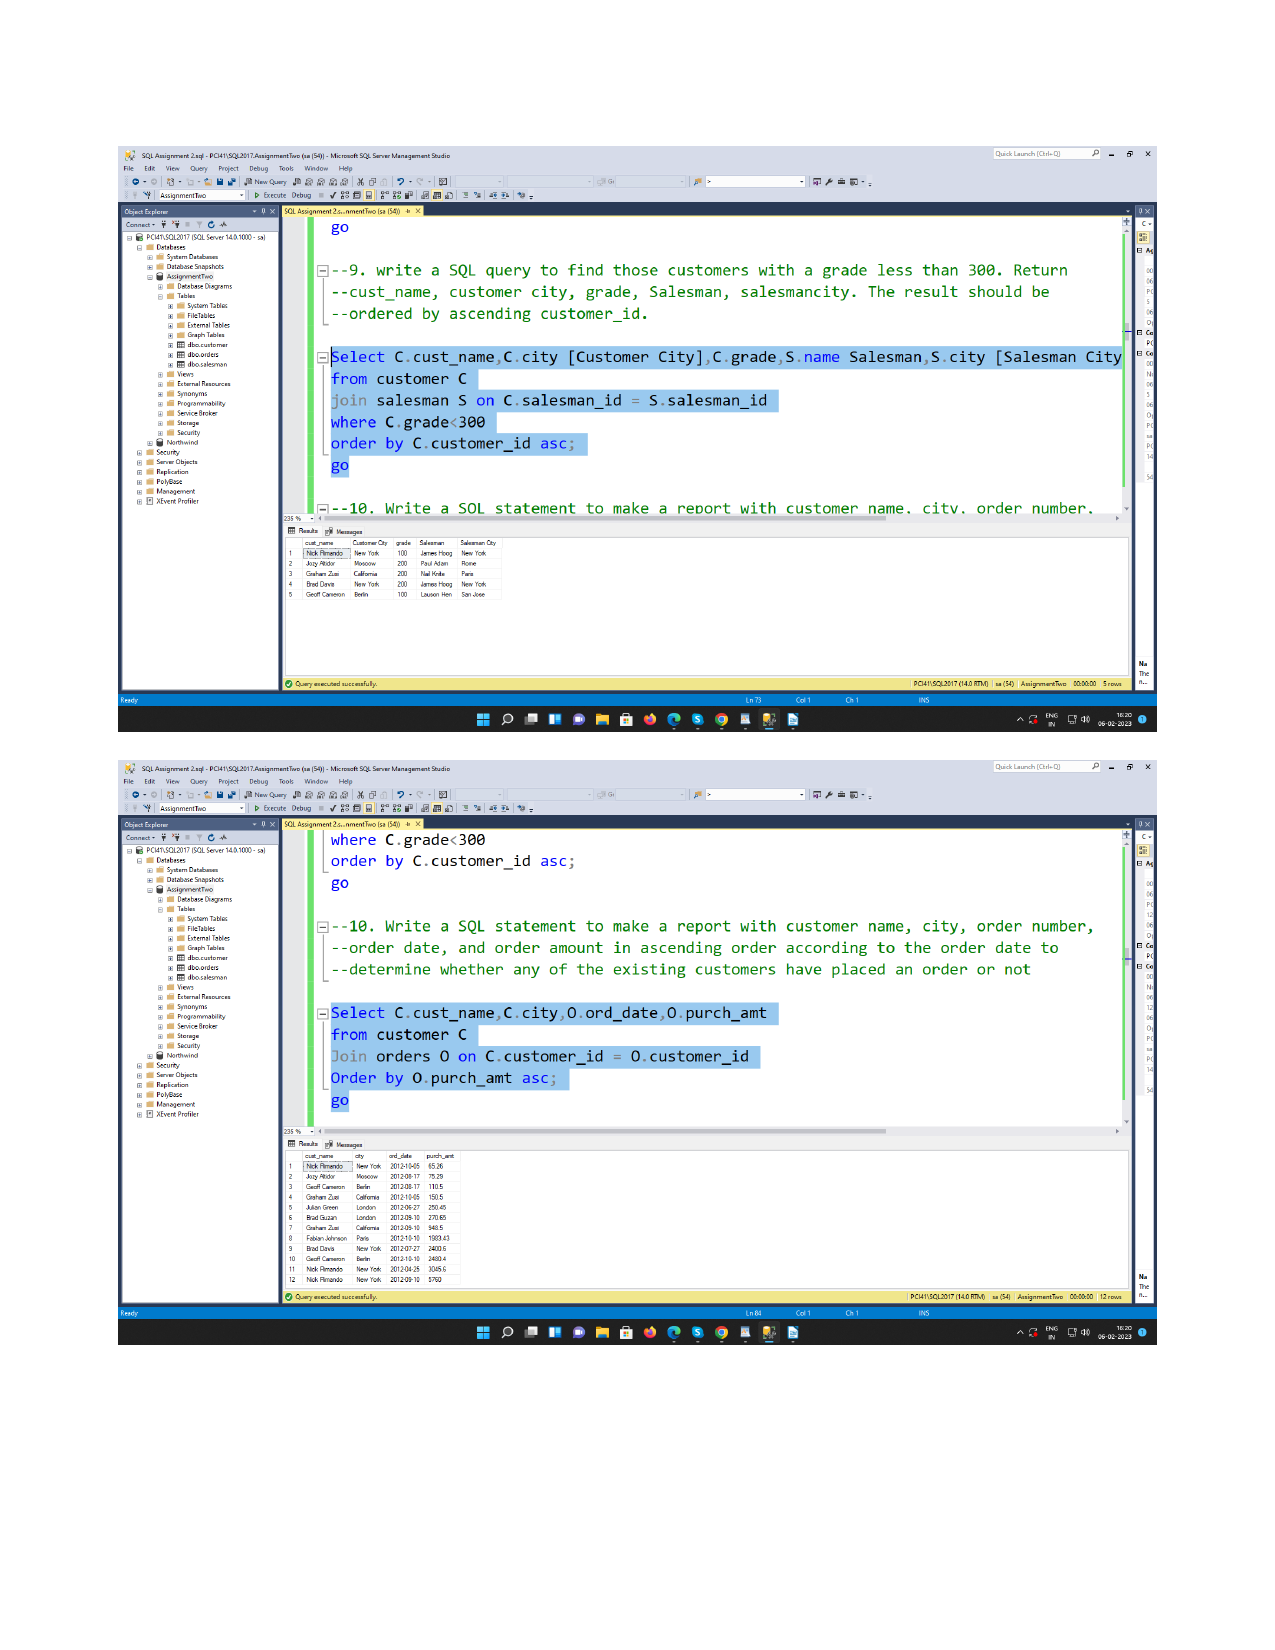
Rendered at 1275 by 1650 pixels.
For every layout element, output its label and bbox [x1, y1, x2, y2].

picture [118, 146, 1157, 732]
picture [118, 760, 1157, 1345]
